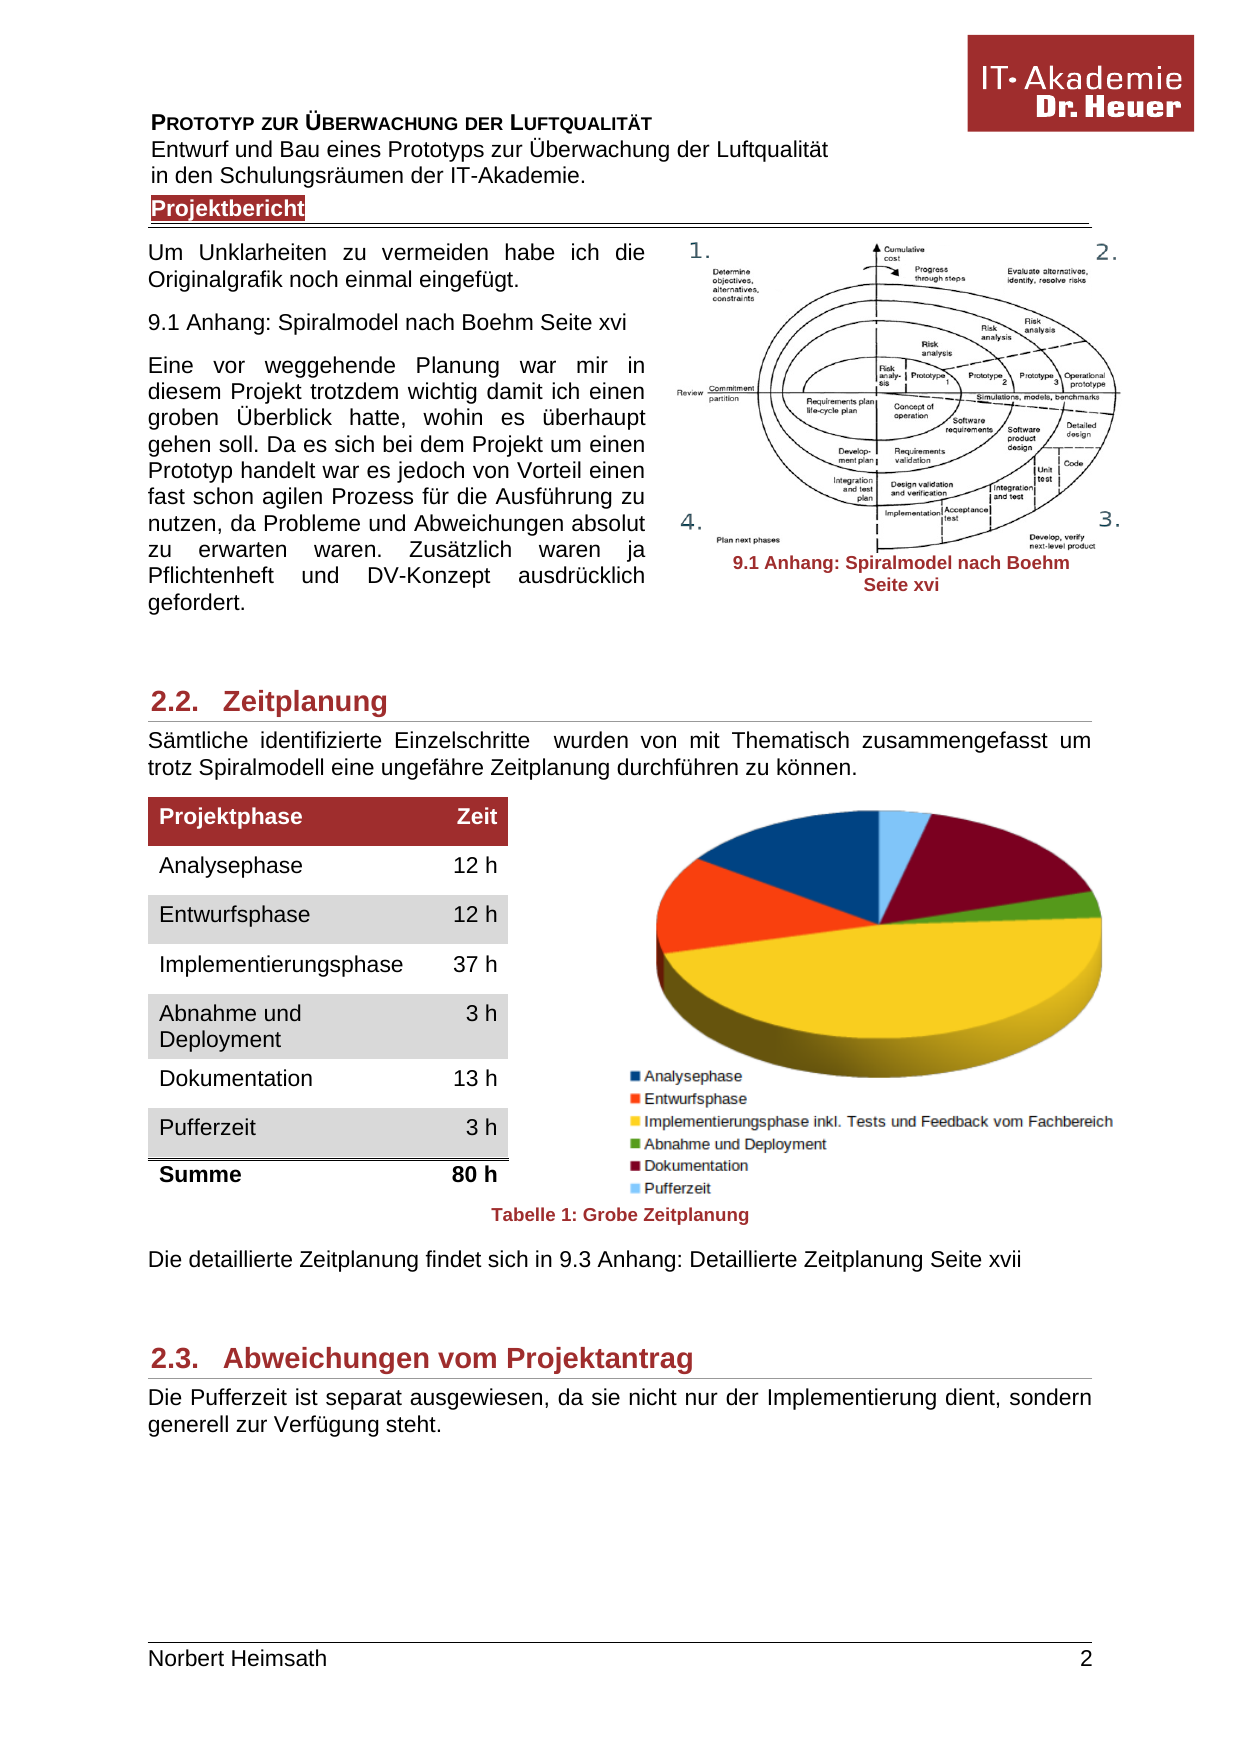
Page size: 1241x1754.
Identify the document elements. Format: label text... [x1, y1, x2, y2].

table_cell Abnahme und Deployment [148, 994, 430, 1059]
table_header Projektphase [148, 797, 430, 846]
table_cell 12 h [430, 895, 508, 944]
text [675, 595, 1127, 617]
list Die Pufferzeit ist separat ausgewiesen, da sie nicht nur der Implementierung dient, sondern generell zur Verfügung steht. [148, 1384, 1092, 1437]
text 9.1 Anhang: Spiralmodel nach Boehm Seite xviii [148, 308, 675, 335]
table_cell Implementierungsphase [148, 944, 430, 994]
text 9.1 Anhang: Spiralmodel nach Boehm Seite xviii [675, 553, 1127, 595]
text Sämtliche identifizierte Einzelschritte wurden von mit Thematisch zusammengefasst um trotz Spiralmodell eine ungefähre Zeitplanung durchführen zu können. [148, 727, 1092, 780]
picture [617, 796, 1126, 1202]
table_cell Analysephase [148, 846, 430, 895]
table_cell Summe [148, 1161, 430, 1203]
table_cell Dokumentation [148, 1059, 430, 1108]
text Um Unklarheiten zu vermeiden habe ich die Originalgrafik noch einmal eingefügt. [148, 239, 1092, 292]
subtitle Zeitplanung [148, 681, 1092, 721]
table_cell 80 h [430, 1161, 508, 1203]
table_cell 12 h [430, 846, 508, 895]
text Die detaillierte Zeitplanung findet sich in 9.3 Anhang: Detaillierte Zeitplanung Seite xix [148, 1246, 1092, 1272]
table_cell 13 h [430, 1059, 508, 1108]
text Tabelle 1: Grobe Zeitplanung [148, 1203, 1092, 1225]
subtitle Abweichungen vom Projektantrag [148, 1338, 1092, 1378]
table_cell 37 h [430, 944, 508, 994]
table_cell 3 h [430, 994, 508, 1059]
table_cell 3 h [430, 1108, 508, 1157]
text Eine vor weggehende Planung war mir in diesem Projekt trotzdem wichtig damit ich einen groben Überblick hatte, wohin es überhaupt gehen soll. Da es sich bei dem Projekt um einen Prototyp handelt war es jedoch von Vorteil einen fast schon agilen Prozess für die Ausführung zu nutzen, da Probleme und Abweichungen absolut zu erwarten waren. Zusätzlich waren ja Pflichtenheft und DV-Konzept ausdrücklich gefordert. [148, 352, 675, 615]
table_cell Entwurfsphase [148, 895, 430, 944]
table_cell Pufferzeit [148, 1108, 430, 1157]
picture [675, 240, 1128, 553]
table_header Zeit [430, 797, 508, 846]
